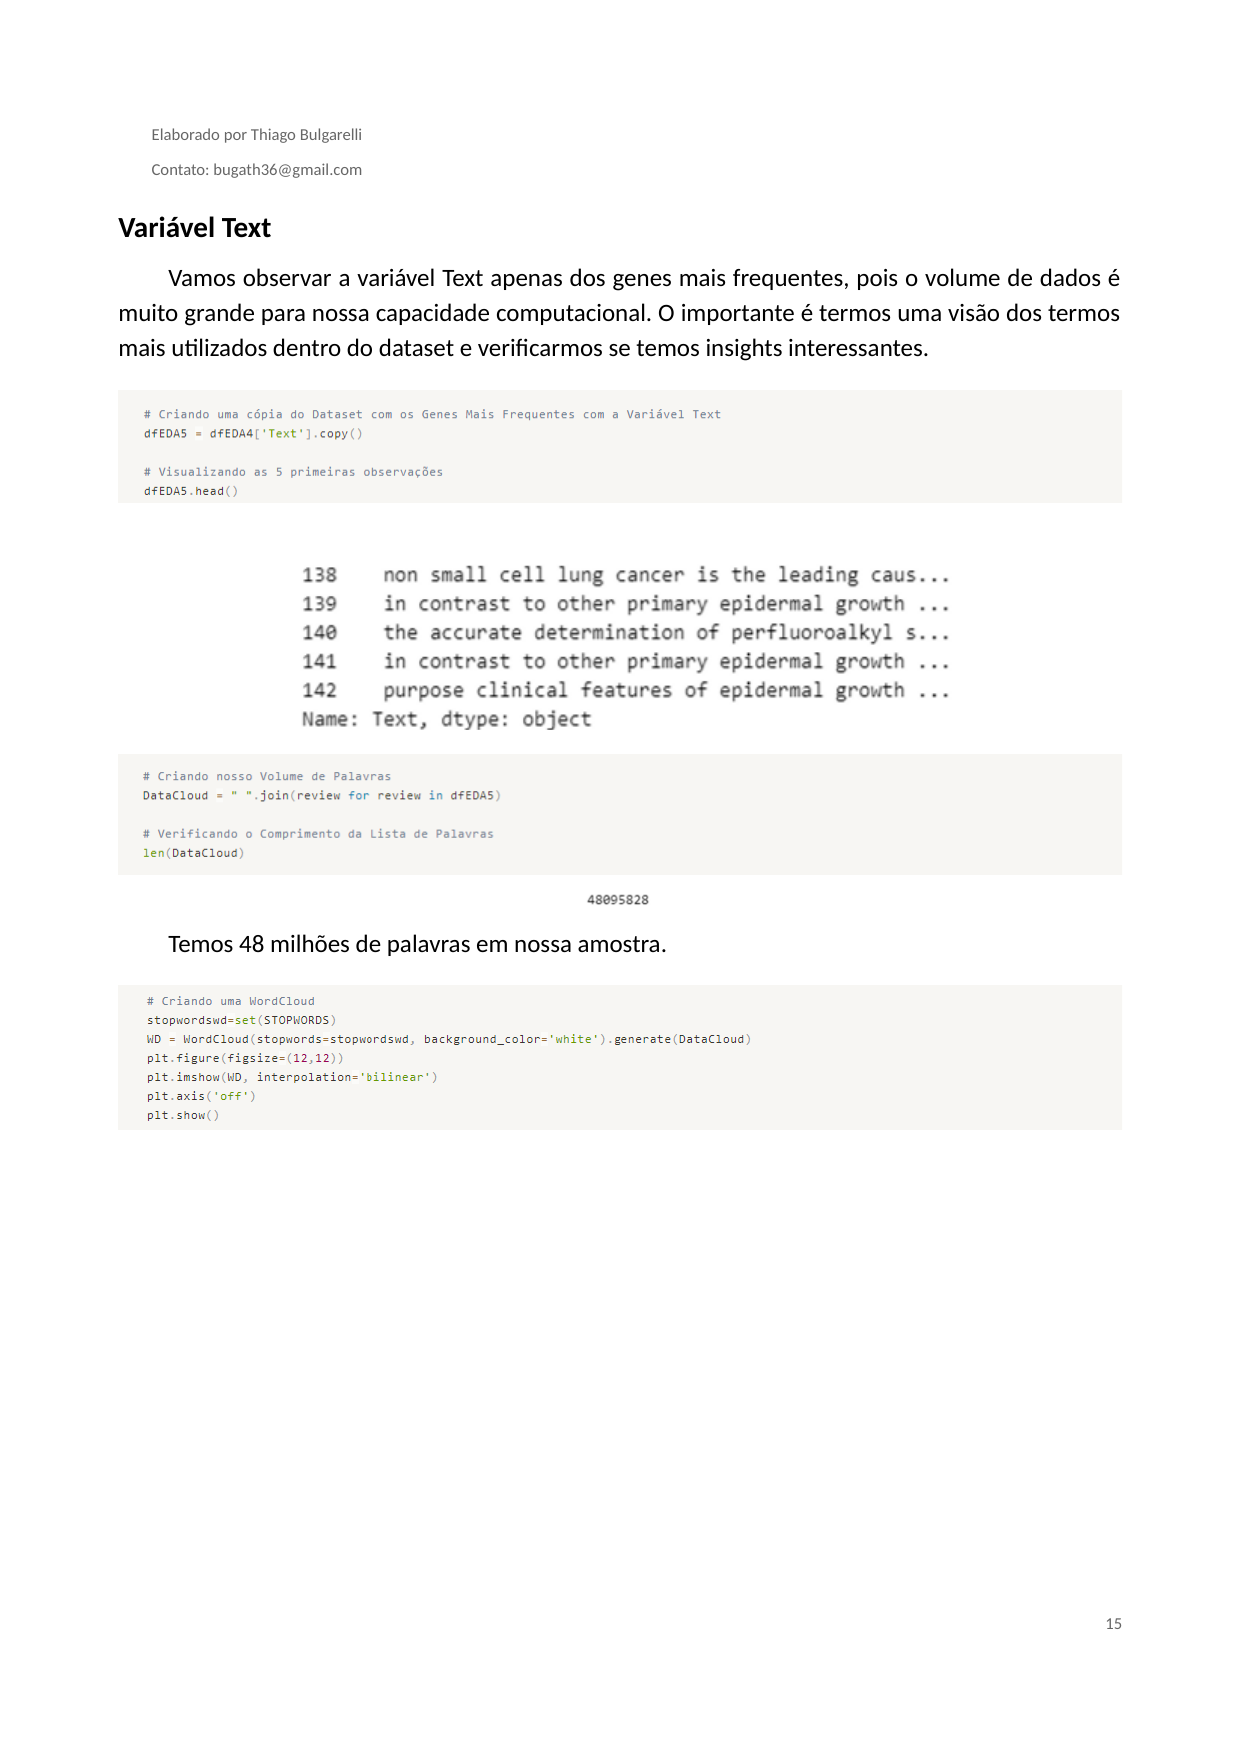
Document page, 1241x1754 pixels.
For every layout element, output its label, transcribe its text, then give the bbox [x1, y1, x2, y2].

picture [118, 390, 1123, 503]
picture [118, 754, 1123, 875]
text Temos 48 milhões de palavras em nossa amostra. [118, 928, 1122, 959]
picture [118, 985, 1123, 1130]
text Vamos observar a variável Text apenas dos genes mais frequentes, pois o volume de dados é muito grande para nossa capacidade computacional. O importante é termos uma visão dos termos mais utilizados dentro do dataset e verificarmos se temos insights interessantes. [118, 262, 1122, 363]
subtitle Variável Text [118, 209, 1122, 245]
